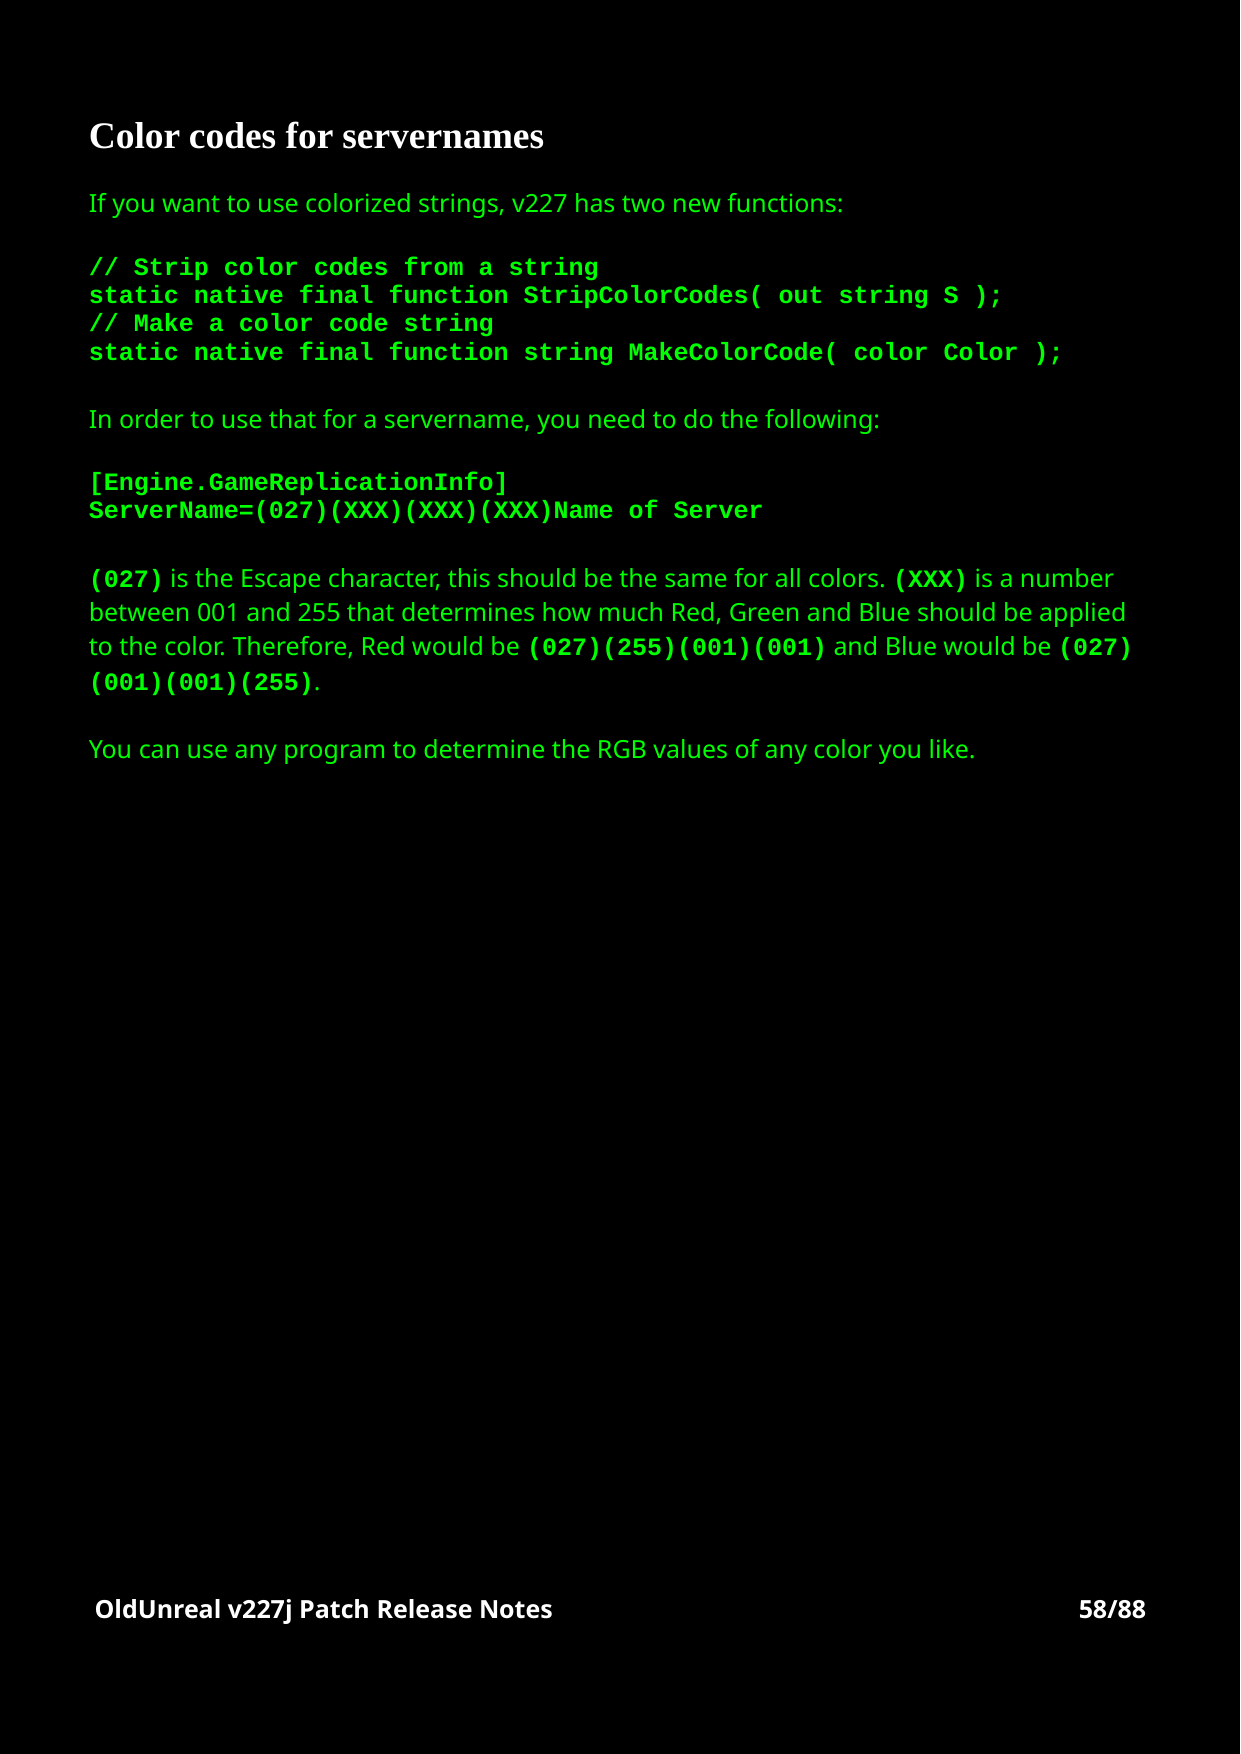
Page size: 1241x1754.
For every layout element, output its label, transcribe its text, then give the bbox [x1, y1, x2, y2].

text You can use any program to determine the RGB values of any color you like. [88, 731, 1152, 766]
text // Make a color code string [88, 311, 1152, 339]
text (027) is the Escape character, this should be the same for all colors. (XXX) is a number between 001 and 255 that determines how much Red, Green and Blue should be applied to the color. Therefore, Red would be (027)(255)(001)(001) and Blue would be (027)(001)(001)(255). [88, 561, 1152, 697]
text [Engine.GameReplicationInfo] [88, 470, 1152, 498]
text ServerName=(027)(XXX)(XXX)(XXX)Name of Server [88, 498, 1152, 526]
text If you want to use colorized strings, v227 has two new functions: [88, 186, 1152, 220]
text static native final function string MakeColorCode( color Color ); [88, 339, 1152, 368]
subtitle Color codes for servernames [88, 113, 1152, 157]
text In order to use that for a servername, you need to do the following: [88, 402, 1152, 436]
text static native final function StripColorCodes( out string S ); [88, 283, 1152, 311]
text // Strip color codes from a string [88, 254, 1152, 283]
